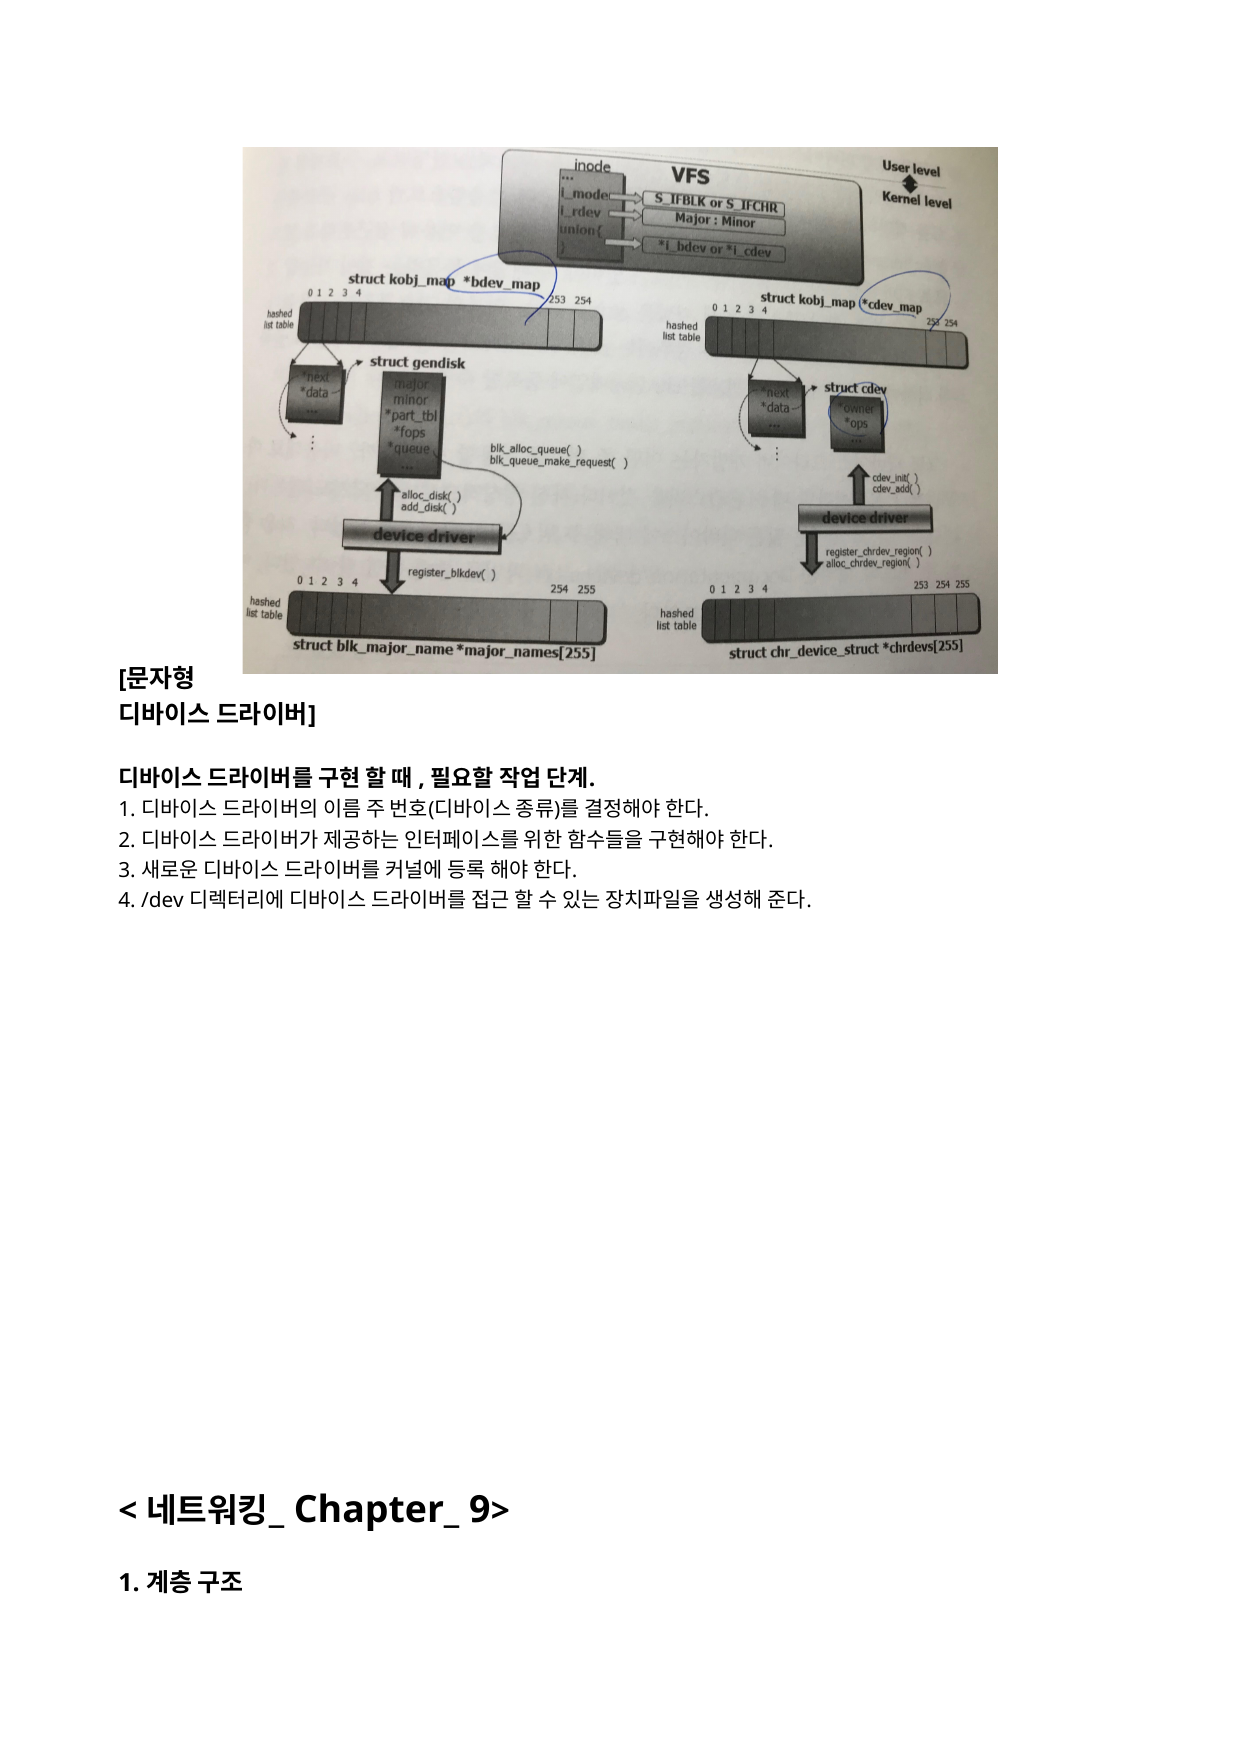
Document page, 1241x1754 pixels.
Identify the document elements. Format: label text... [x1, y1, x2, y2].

text 1. 계층 구조 [118, 1562, 1122, 1598]
text 4. /dev 디렉터리에 디바이스 드라이버를 접근 할 수 있는 장치파일을 생성해 준다. [118, 884, 1122, 914]
text 1. 디바이스 드라이버의 이름 주 번호(디바이스 종류)를 결정해야 한다. [118, 793, 1122, 823]
text [문자형 디바이스 드라이버] [118, 658, 1122, 731]
text 디바이스 드라이버를 구현 할 때 , 필요할 작업 단계. [118, 759, 1122, 793]
text 3. 새로운 디바이스 드라이버를 커널에 등록 해야 한다. [118, 853, 1122, 884]
text 2. 디바이스 드라이버가 제공하는 인터페이스를 위한 함수들을 구현해야 한다. [118, 823, 1122, 853]
text < 네트워킹_ Chapter_ 9> [118, 1483, 1122, 1534]
